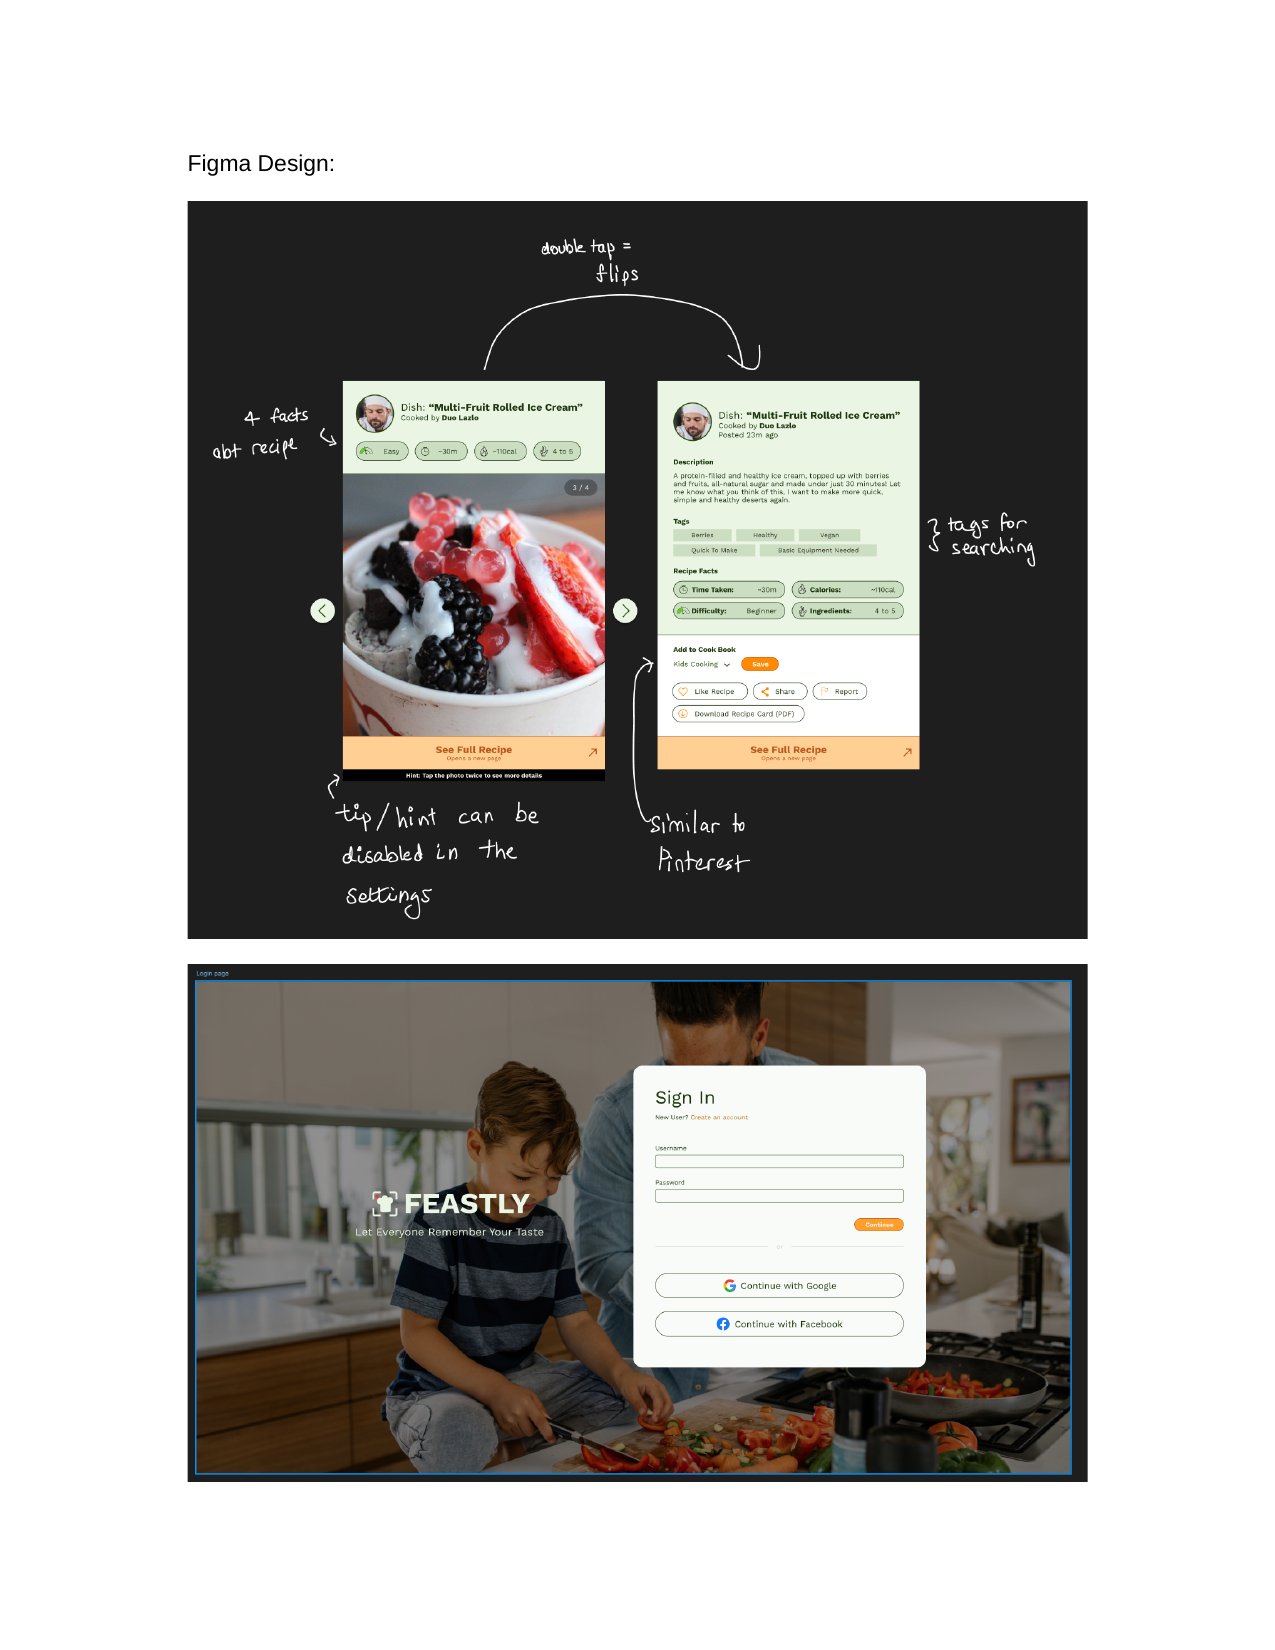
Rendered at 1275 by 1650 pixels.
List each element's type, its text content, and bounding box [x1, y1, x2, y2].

text Figma Design: [187, 150, 1087, 176]
